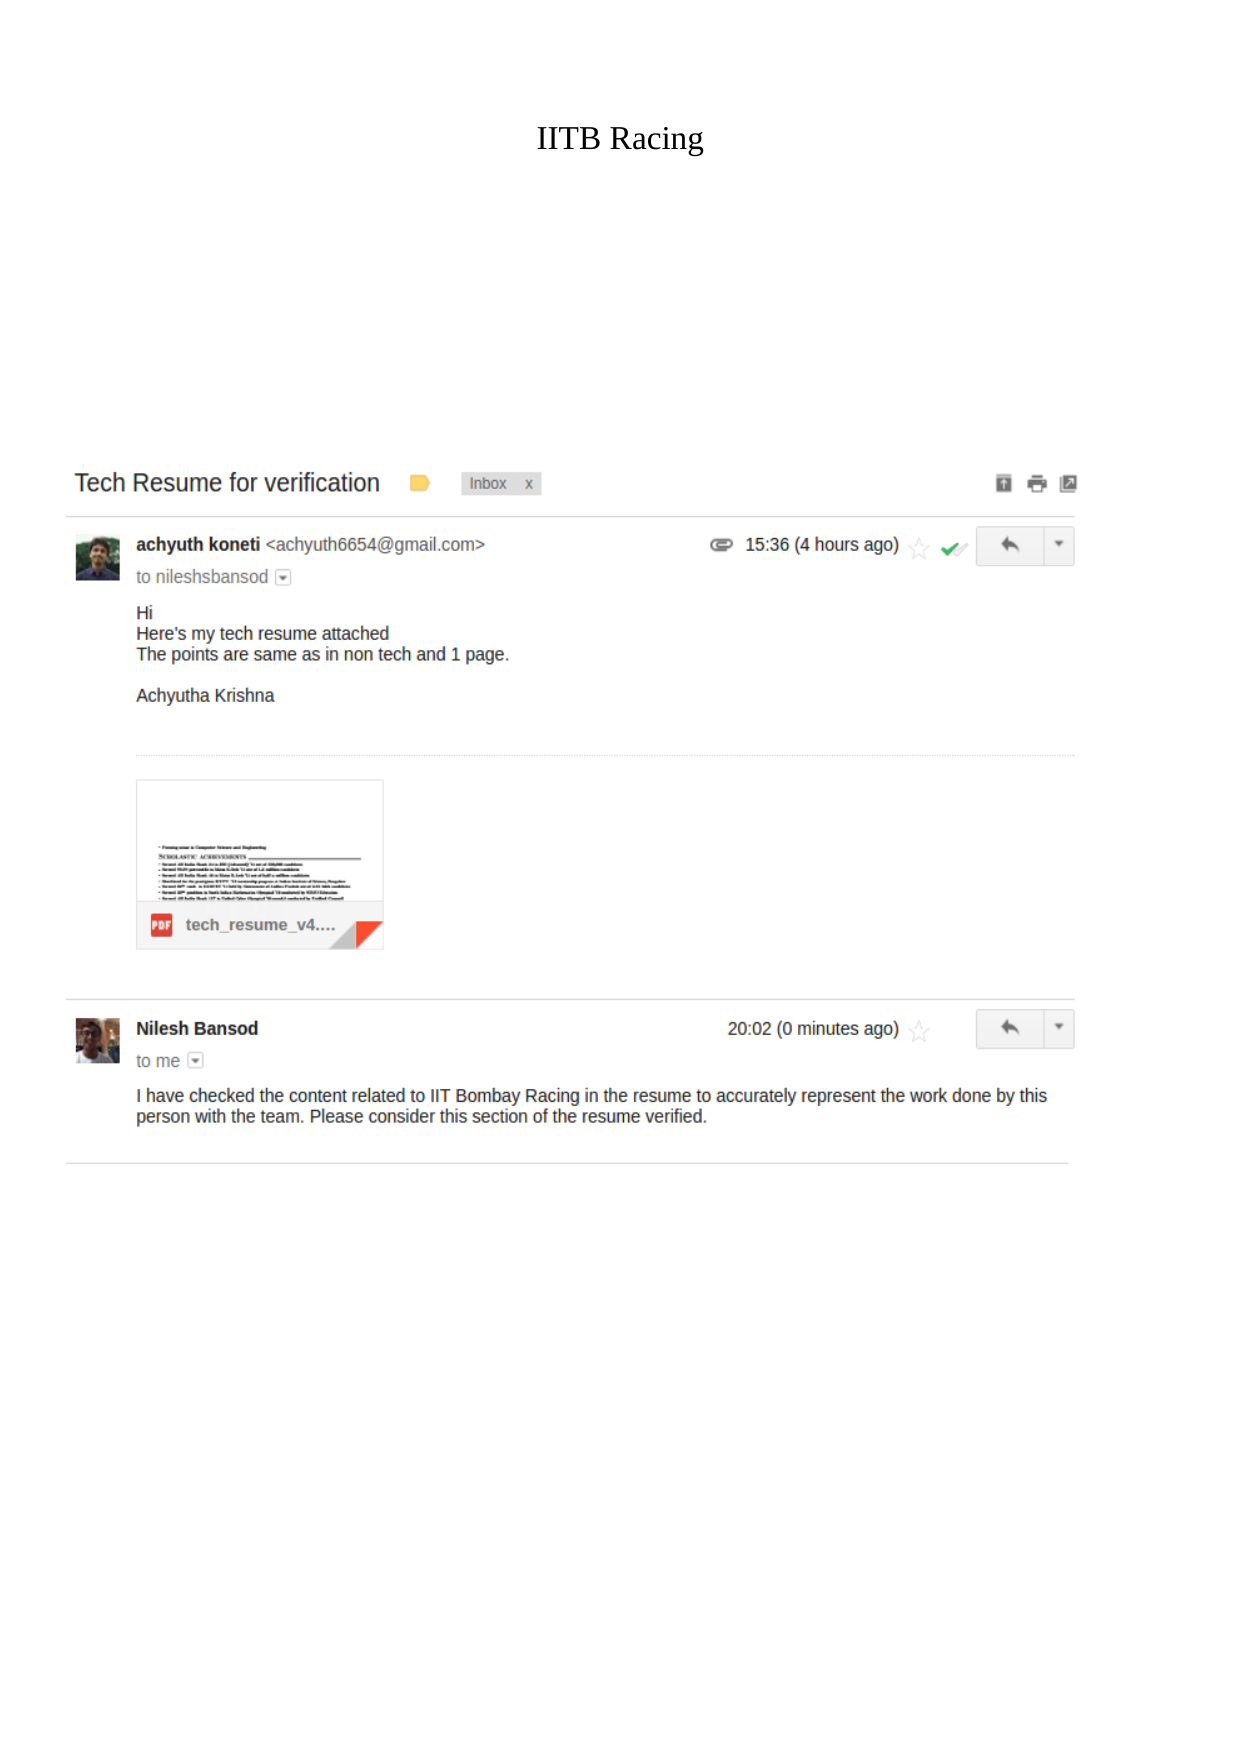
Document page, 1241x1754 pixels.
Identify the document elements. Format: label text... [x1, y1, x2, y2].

picture [66, 458, 1190, 1168]
text IITB Racing [118, 118, 1122, 156]
